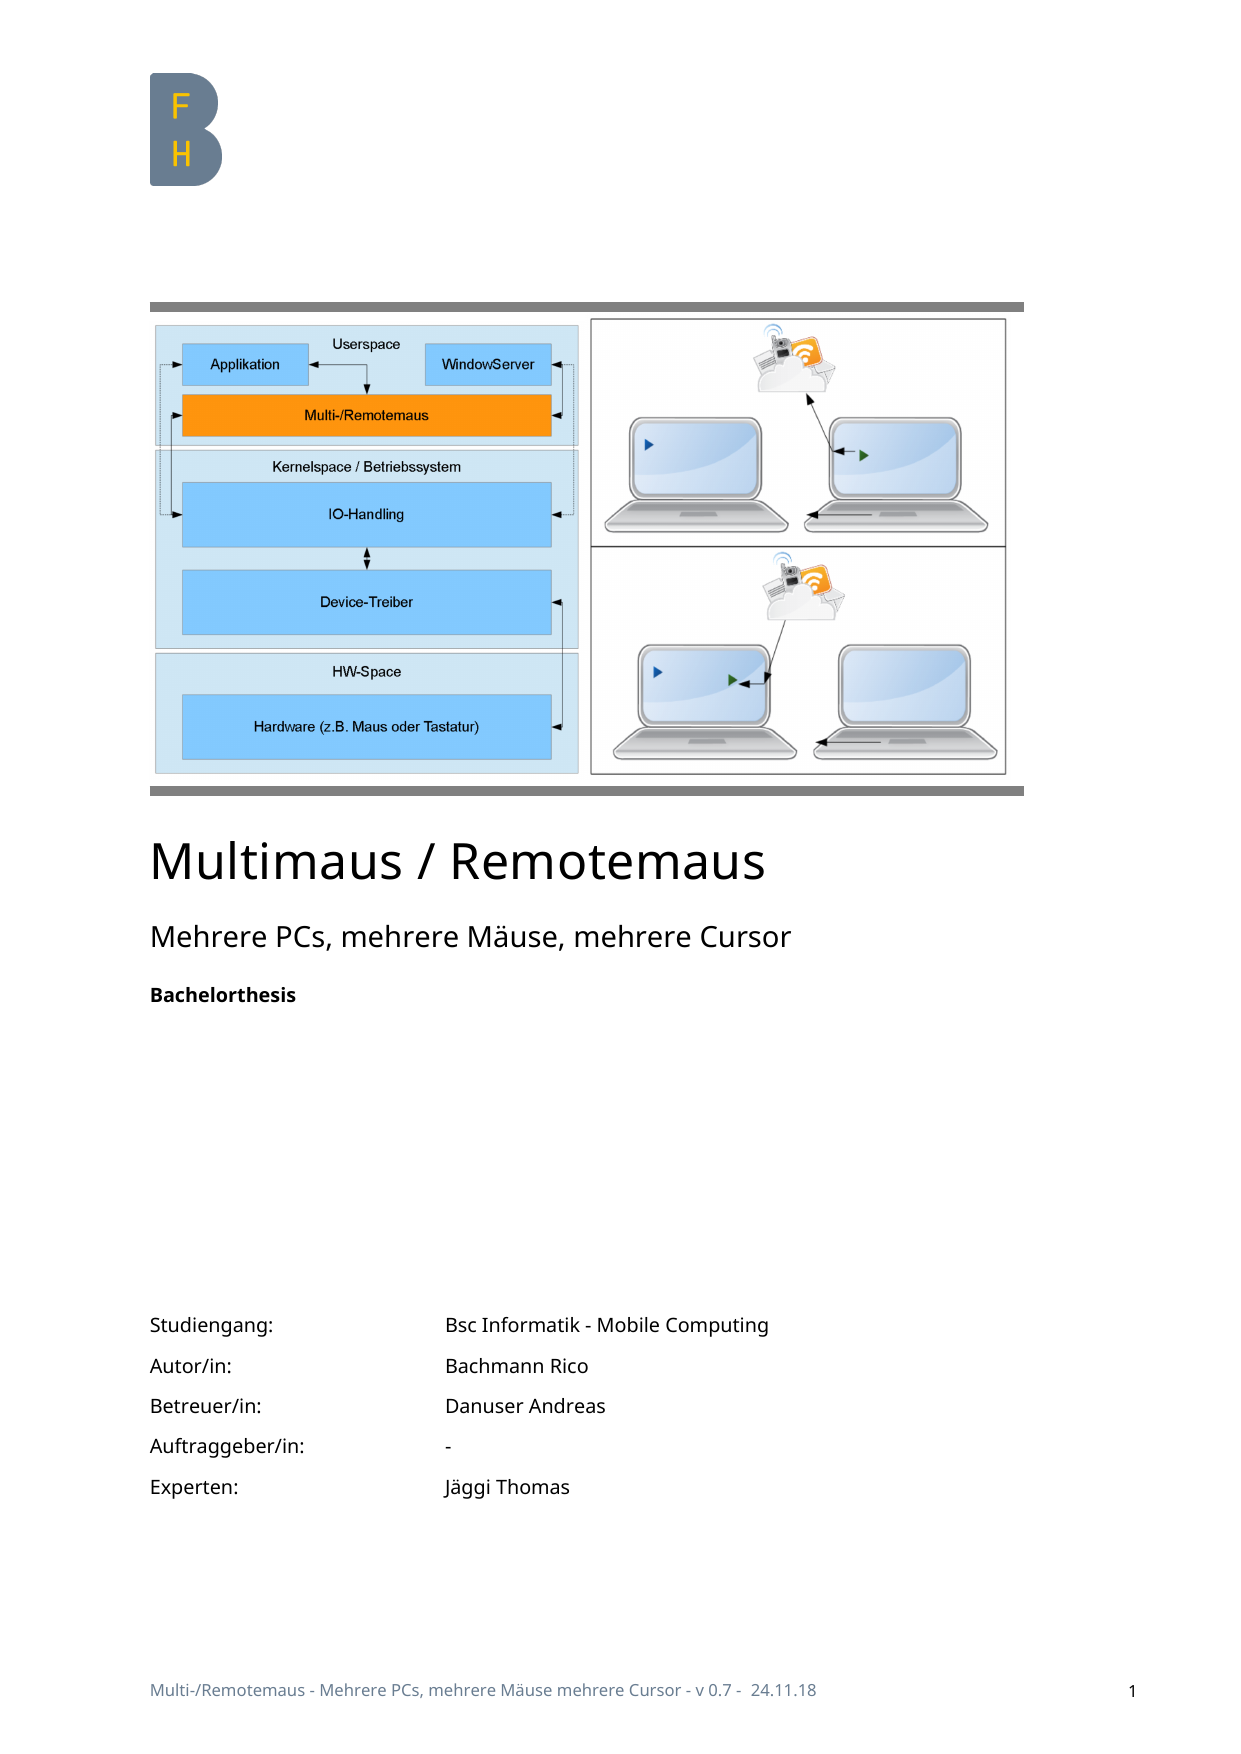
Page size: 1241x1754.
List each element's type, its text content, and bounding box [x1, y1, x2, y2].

table_header [150, 314, 585, 321]
table_cell Multimaus / Remotemaus Mehrere PCs, mehrere Mäuse, mehrere Cursor Bachelorthesis [150, 796, 1024, 1312]
table_header [150, 314, 1024, 786]
table_cell Studiengang: Bsc Informatik - Mobile Computing Autor/in: Bachmann Rico Betreuer/in: Danuser Andreas Auftraggeber/in: - Experten: Jäggi Thomas Datum: 05.01.19 [150, 1312, 1024, 1514]
picture [150, 73, 222, 186]
picture [149, 313, 1011, 780]
